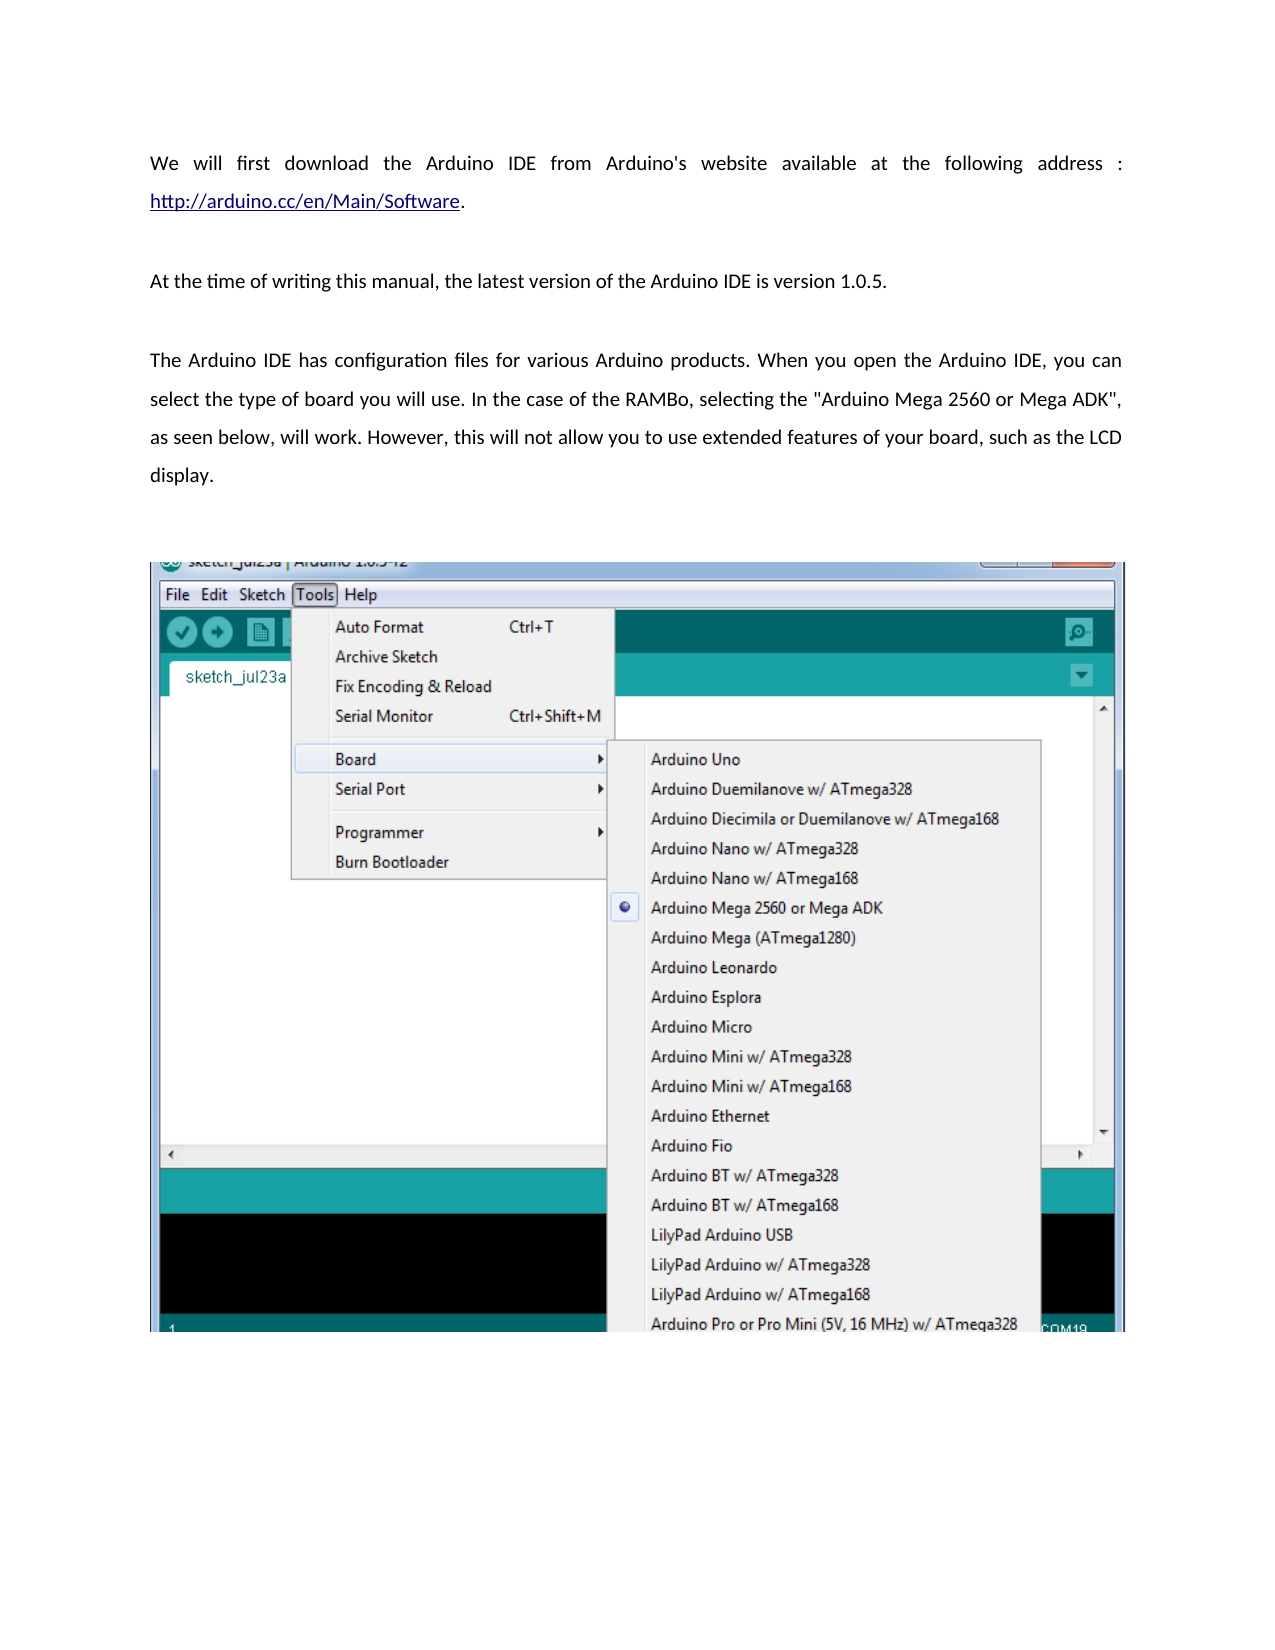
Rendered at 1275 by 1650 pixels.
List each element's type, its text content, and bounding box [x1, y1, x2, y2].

text At the time of writing this manual, the latest version of the Arduino IDE is version 1.0.5. [150, 268, 1125, 293]
text The Arduino IDE has configuration files for various Arduino products. When you open the Arduino IDE, you can select the type of board you will use. In the case of the RAMBo, selecting the "Arduino Mega 2560 or Mega ADK", as seen below, will work. However, this will not allow you to use extended features of your board, such as the LCD display. [150, 348, 1125, 487]
text We will first download the Arduino IDE from Arduino's website available at the following address : http://arduino.cc/en/Main/Software. [150, 150, 1125, 213]
